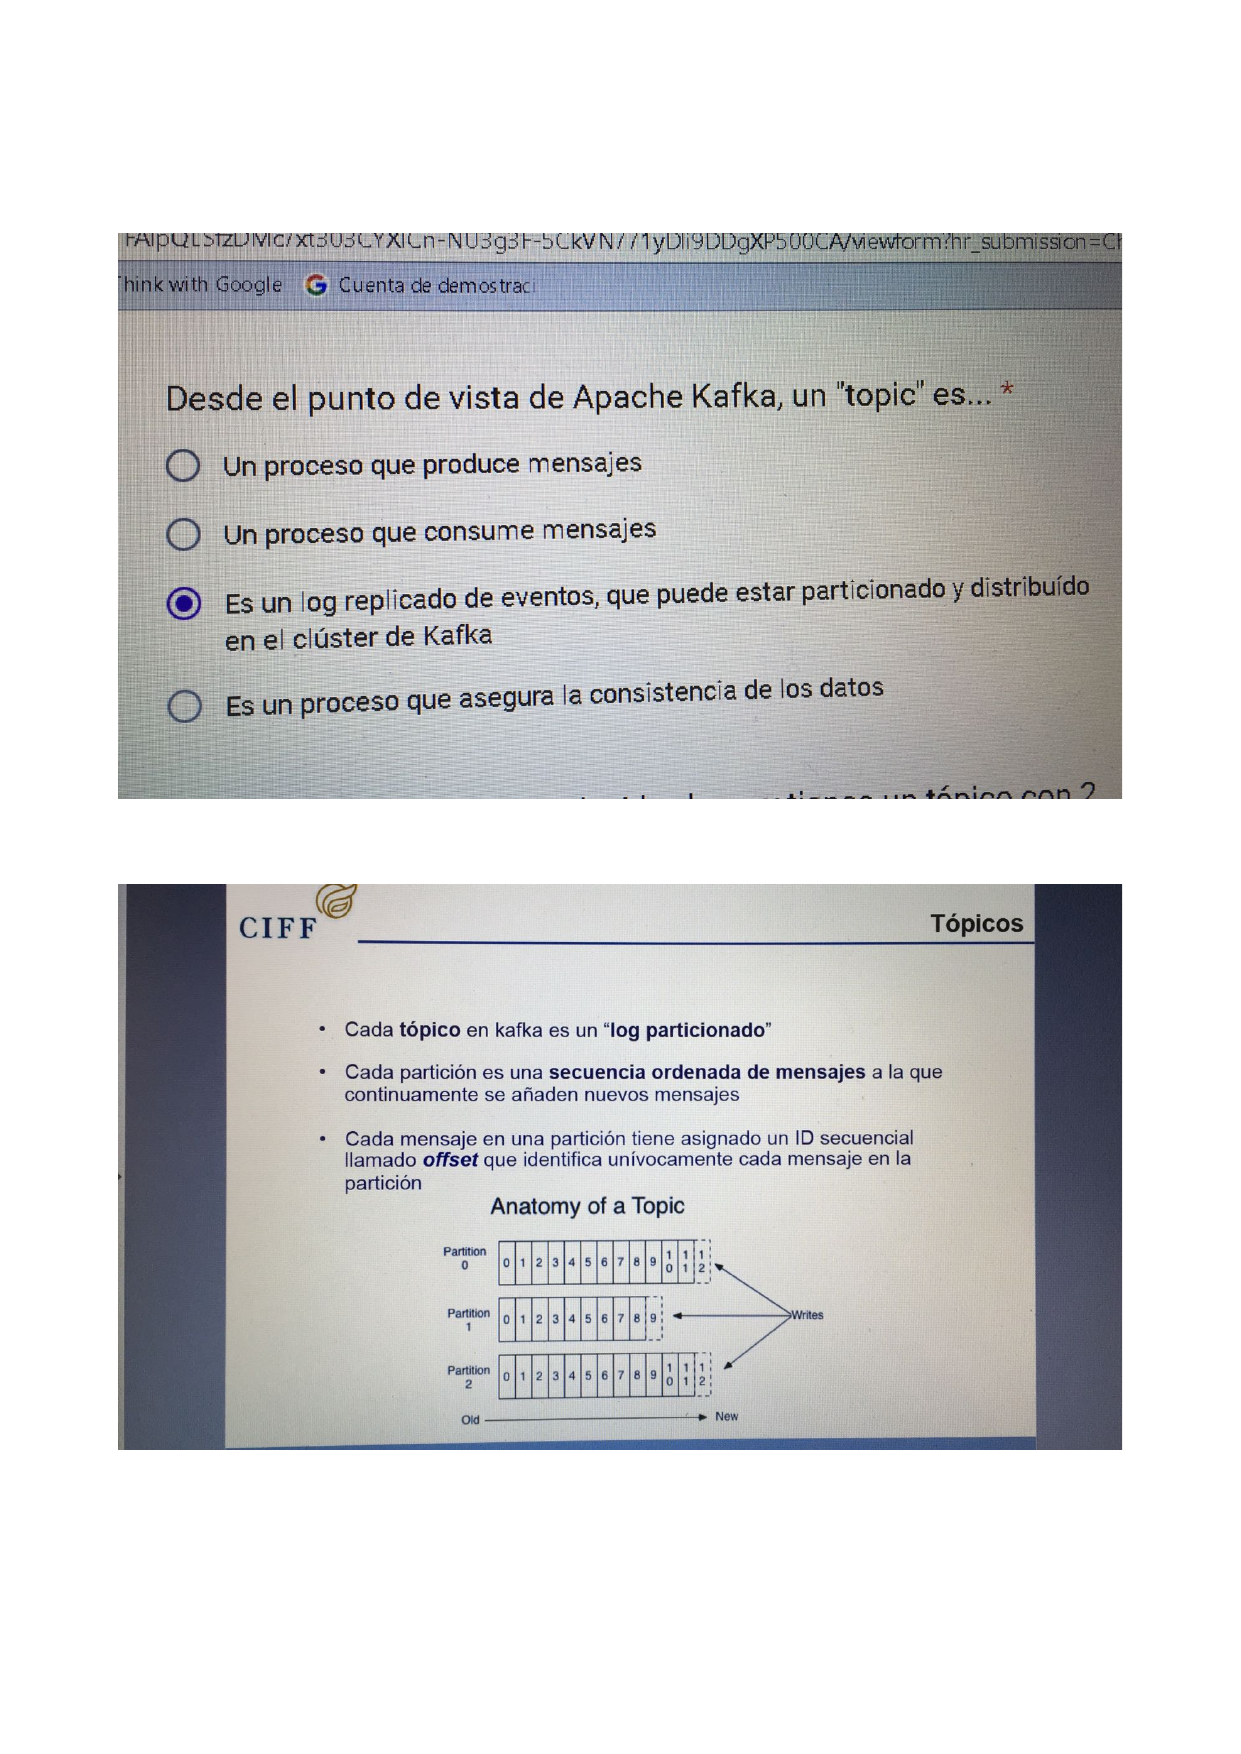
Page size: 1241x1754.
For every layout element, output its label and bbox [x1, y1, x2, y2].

picture [118, 233, 1123, 799]
picture [118, 884, 1123, 1450]
